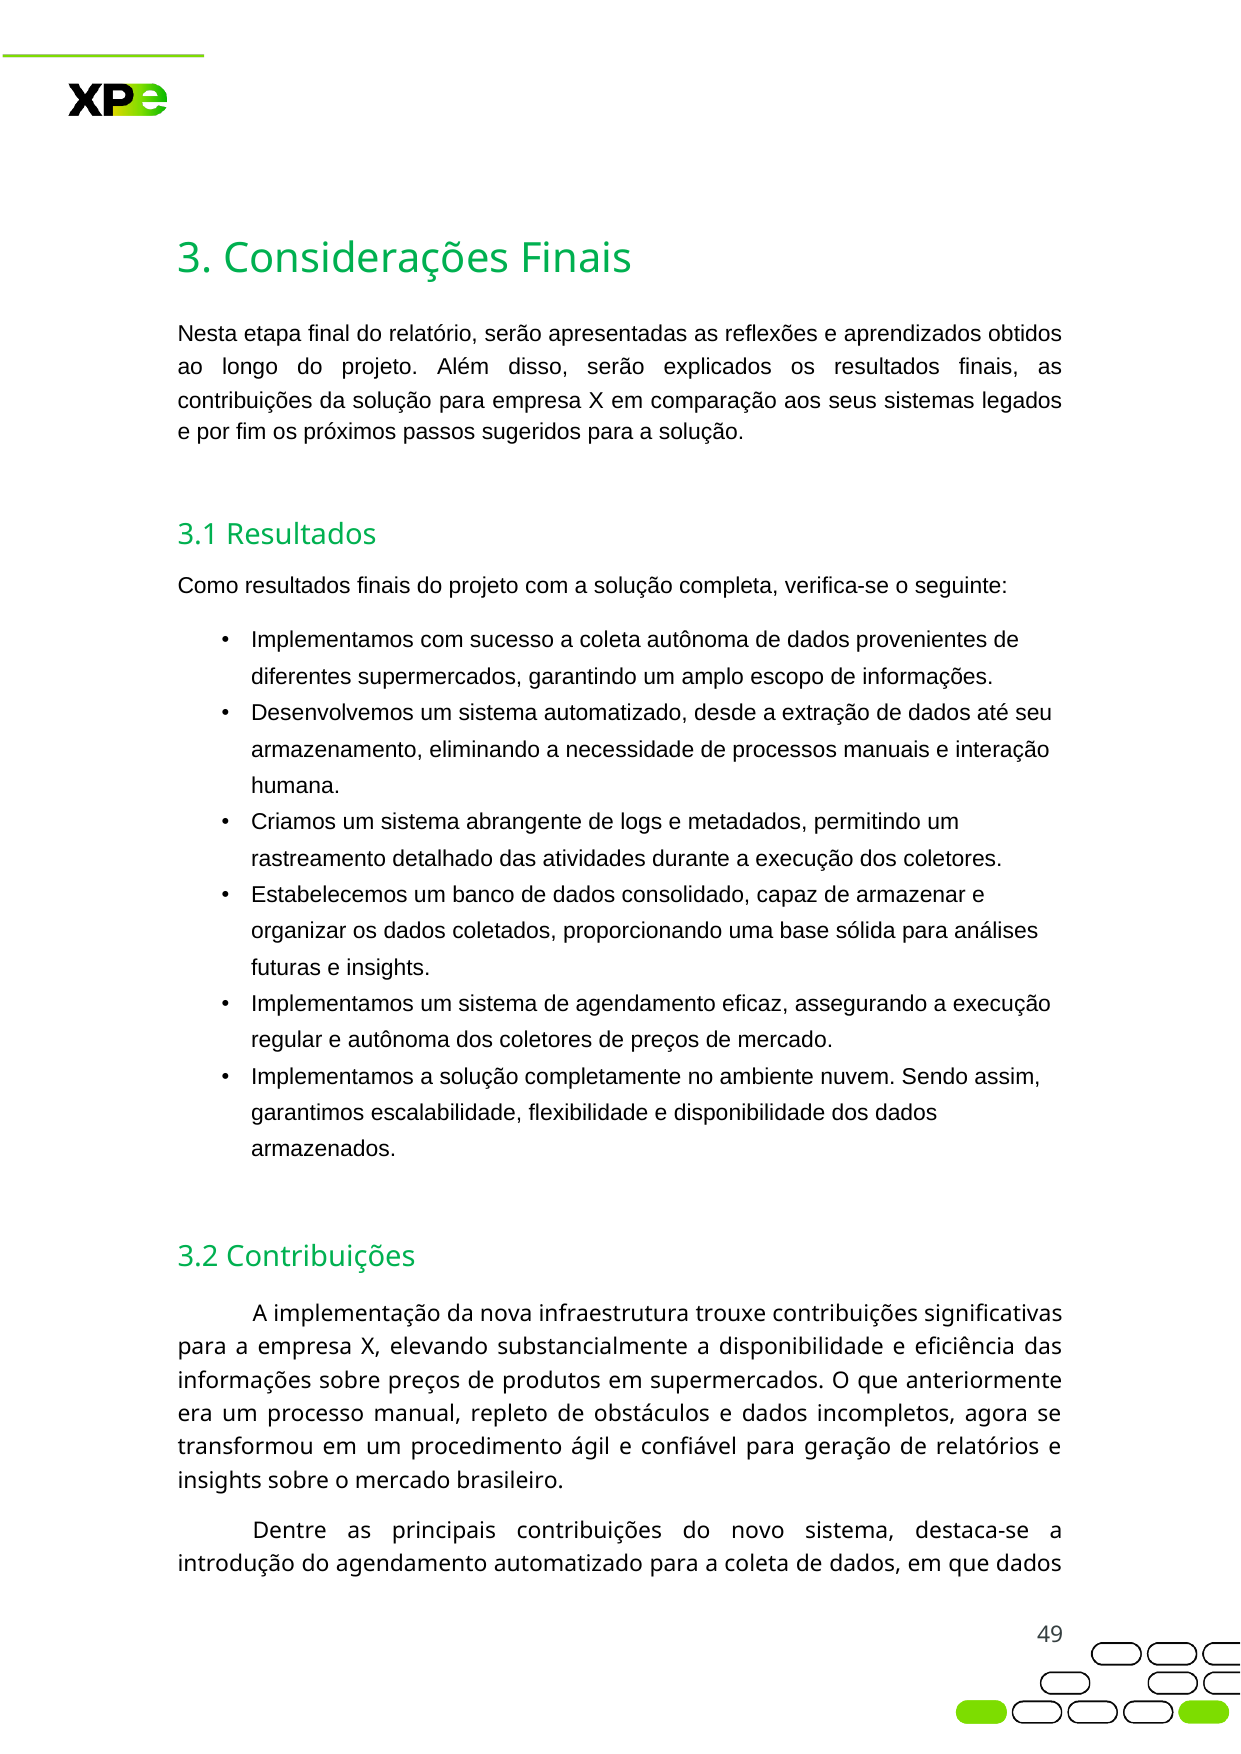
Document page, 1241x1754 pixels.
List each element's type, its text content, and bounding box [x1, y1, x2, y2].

subtitle 3.2 Contribuições [177, 1235, 1063, 1275]
list Criamos um sistema abrangente de logs e metadados, permitindo um rastreamento detalhado das atividades durante a execução dos coletores. [221, 808, 1063, 871]
list Implementamos a solução completamente no ambiente nuvem. Sendo assim, garantimos escalabilidade, flexibilidade e disponibilidade dos dados armazenados. [221, 1063, 1063, 1162]
text Dentre as principais contribuições do novo sistema, destaca-se a introdução do agendamento automatizado para a coleta de dados, em que dados [177, 1511, 1063, 1578]
subtitle 3. Considerações Finais [177, 228, 1063, 284]
subtitle 3.1 Resultados [177, 513, 1063, 553]
text A implementação da nova infraestrutura trouxe contribuições significativas para a empresa X, elevando substancialmente a disponibilidade e eficiência das informações sobre preços de produtos em supermercados. O que anteriormente era um processo manual, repleto de obstáculos e dados incompletos, agora se transformou em um procedimento ágil e confiável para geração de relatórios e insights sobre o mercado brasileiro. [177, 1295, 1063, 1495]
list Implementamos um sistema de agendamento eficaz, assegurando a execução regular e autônoma dos coletores de preços de mercado. [221, 990, 1063, 1053]
list Estabelecemos um banco de dados consolidado, capaz de armazenar e organizar os dados coletados, proporcionando uma base sólida para análises futuras e insights. [221, 881, 1063, 980]
list Implementamos com sucesso a coleta autônoma de dados provenientes de diferentes supermercados, garantindo um amplo escopo de informações. [221, 626, 1063, 689]
text Como resultados finais do projeto com a solução completa, verifica-se o seguinte: [177, 572, 1063, 599]
picture [2, 51, 205, 148]
text Nesta etapa final do relatório, serão apresentadas as reflexões e aprendizados obtidos ao longo do projeto. Além disso, serão explicados os resultados finais, as contribuições da solução para empresa X em comparação aos seus sistemas legados e por fim os próximos passos sugeridos para a solução. [177, 313, 1063, 446]
picture [955, 1642, 1241, 1724]
list Desenvolvemos um sistema automatizado, desde a extração de dados até seu armazenamento, eliminando a necessidade de processos manuais e interação humana. [221, 699, 1063, 798]
